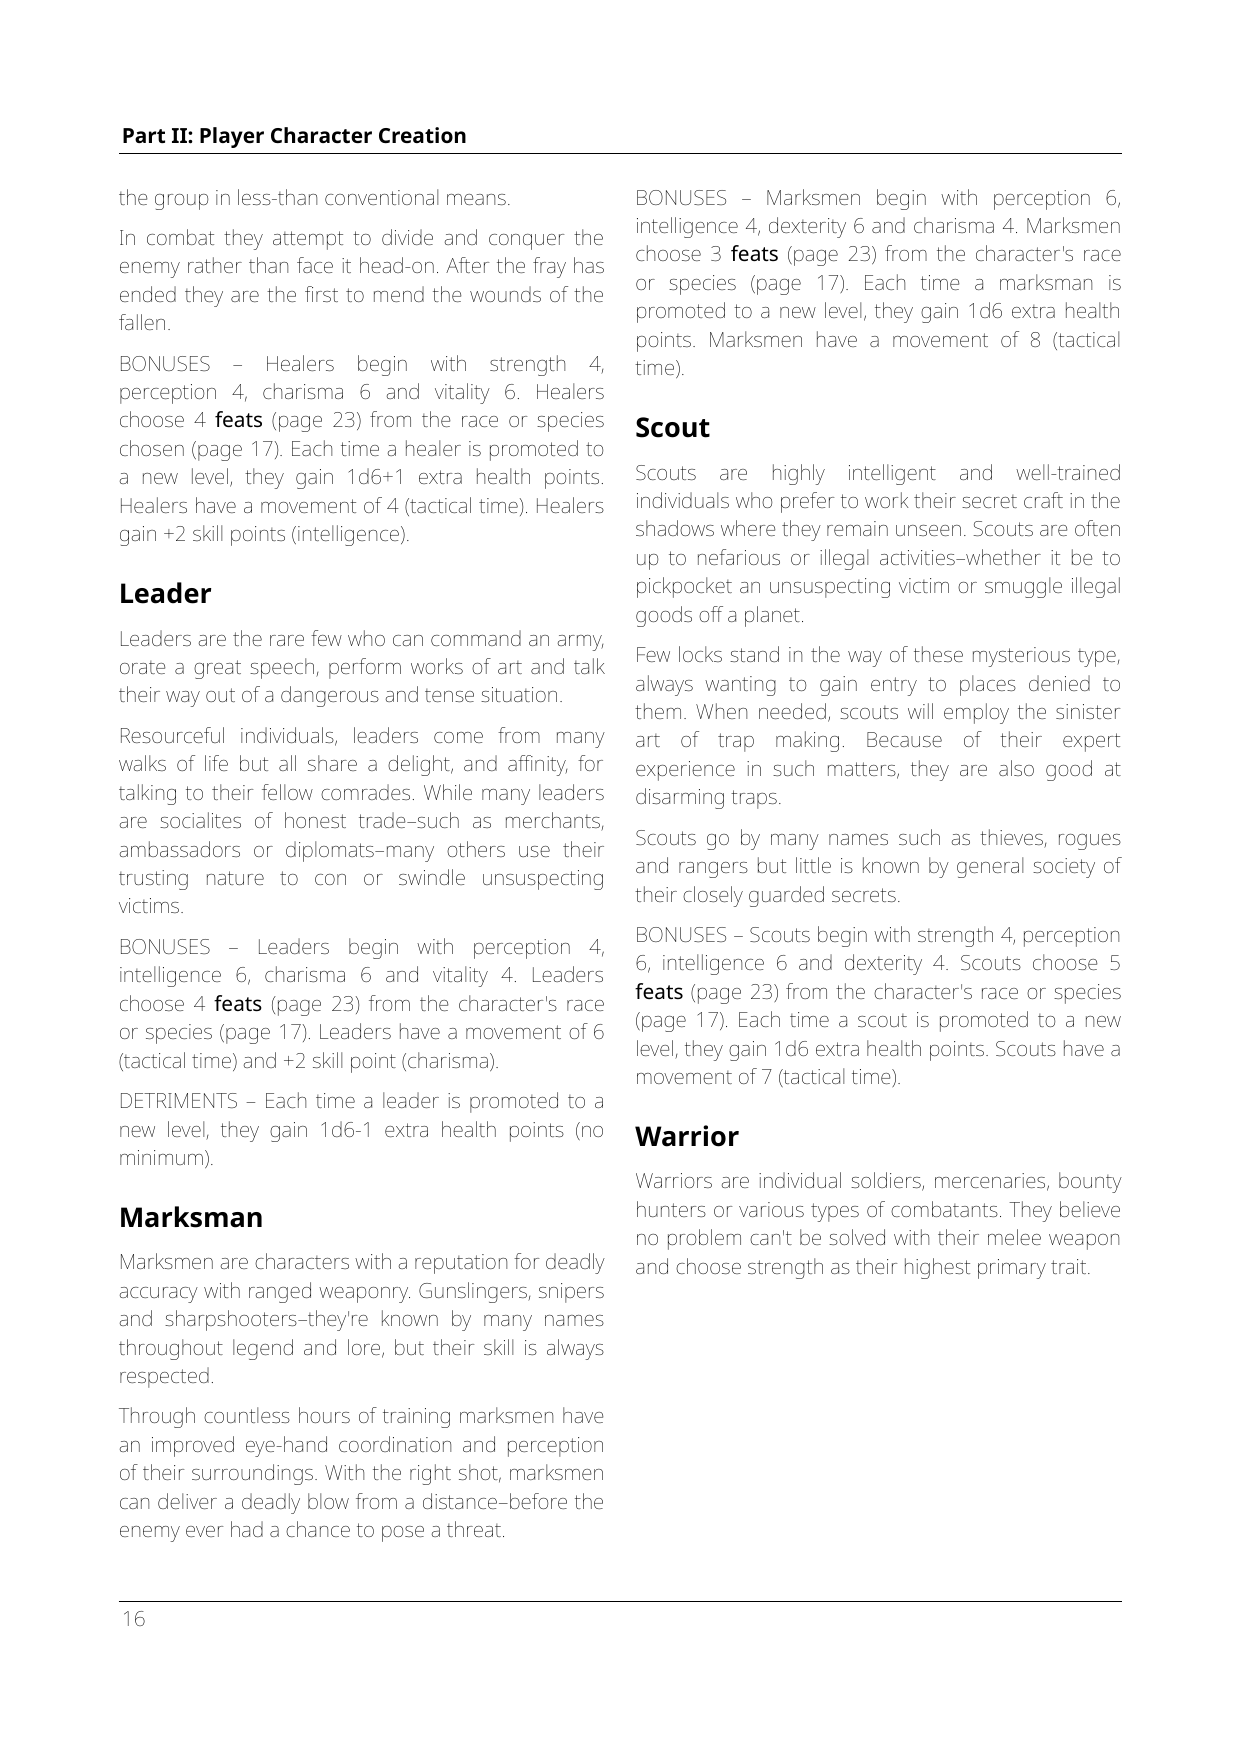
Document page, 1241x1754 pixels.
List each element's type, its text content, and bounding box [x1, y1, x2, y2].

text BONUSES – Healers begin with strength 4, perception 4, charisma 6 and vitality 6. Healers choose 4 feats (page 17) from the race or species chosen (page 12). Each time a healer is promoted to a new level, they gain 1d6+1 extra health points. Healers have a movement of 4 (tactical time). Healers gain +2 skill points (intelligence). [118, 349, 605, 548]
text Through countless hours of training marksmen have an improved eye-hand coordination and perception of their surroundings. With the right shot, marksmen can deliver a deadly blow from a distance–before the enemy ever had a chance to pose a threat. [118, 1402, 605, 1544]
text Leaders are the rare few who can command an army, orate a great speech, perform works of art and talk their way out of a dangerous and tense situation. [118, 624, 605, 709]
text BONUSES – Scouts begin with strength 4, perception 6, intelligence 6 and dexterity 4. Scouts choose 5 feats (page 17) from the character's race or species (page 12). Each time a scout is promoted to a new level, they gain 1d6 extra health points. Scouts have a movement of 7 (tactical time). [635, 920, 1122, 1091]
subtitle Leader [118, 574, 605, 611]
text DETRIMENTS – Each time a leader is promoted to a new level, they gain 1d6-1 extra health points (no minimum). [118, 1086, 605, 1172]
text BONUSES – Leaders begin with perception 4, intelligence 6, charisma 6 and vitality 4. Leaders choose 4 feats (page 17) from the character's race or species (page 12). Leaders have a movement of 6 (tactical time) and +2 skill point (charisma). [118, 932, 605, 1074]
text the group in less-than conventional means. [118, 183, 605, 211]
text Warriors are individual soldiers, mercenaries, bounty hunters or various types of combatants. They believe no problem can't be solved with their melee weapon and choose strength as their highest primary trait. [635, 1167, 1122, 1280]
text Few locks stand in the way of these mysterious type, always wanting to gain entry to places denied to them. When needed, scouts will employ the sinister art of trap making. Because of their expert experience in such matters, they are also good at disarming traps. [635, 640, 1122, 811]
subtitle Warrior [635, 1117, 1122, 1154]
subtitle Marksman [118, 1198, 605, 1235]
subtitle Scout [635, 408, 1122, 445]
text Marksmen are characters with a reputation for deadly accuracy with ranged weaponry. Gunslingers, snipers and sharpshooters–they're known by many names throughout legend and lore, but their skill is always respected. [118, 1247, 605, 1390]
text BONUSES – Marksmen begin with perception 6, intelligence 4, dexterity 6 and charisma 4. Marksmen choose 3 feats (page 17) from the character's race or species (page 12). Each time a marksman is promoted to a new level, they gain 1d6 extra health points. Marksmen have a movement of 8 (tactical time). [635, 183, 1122, 382]
text In combat they attempt to divide and conquer the enemy rather than face it head-on. After the fray has ended they are the first to mend the wounds of the fallen. [118, 223, 605, 337]
text Resourceful individuals, leaders come from many walks of life but all share a delight, and affinity, for talking to their fellow comrades. While many leaders are socialites of honest trade–such as merchants, ambassadors or diplomats–many others use their trusting nature to con or swindle unsuspecting victims. [118, 721, 605, 920]
text Scouts go by many names such as thieves, rogues and rangers but little is known by general society of their closely guarded secrets. [635, 823, 1122, 908]
text Scouts are highly intelligent and well-trained individuals who prefer to work their secret craft in the shadows where they remain unseen. Scouts are often up to nefarious or illegal activities–whether it be to pickpocket an unsuspecting victim or smuggle illegal goods off a planet. [635, 458, 1122, 628]
